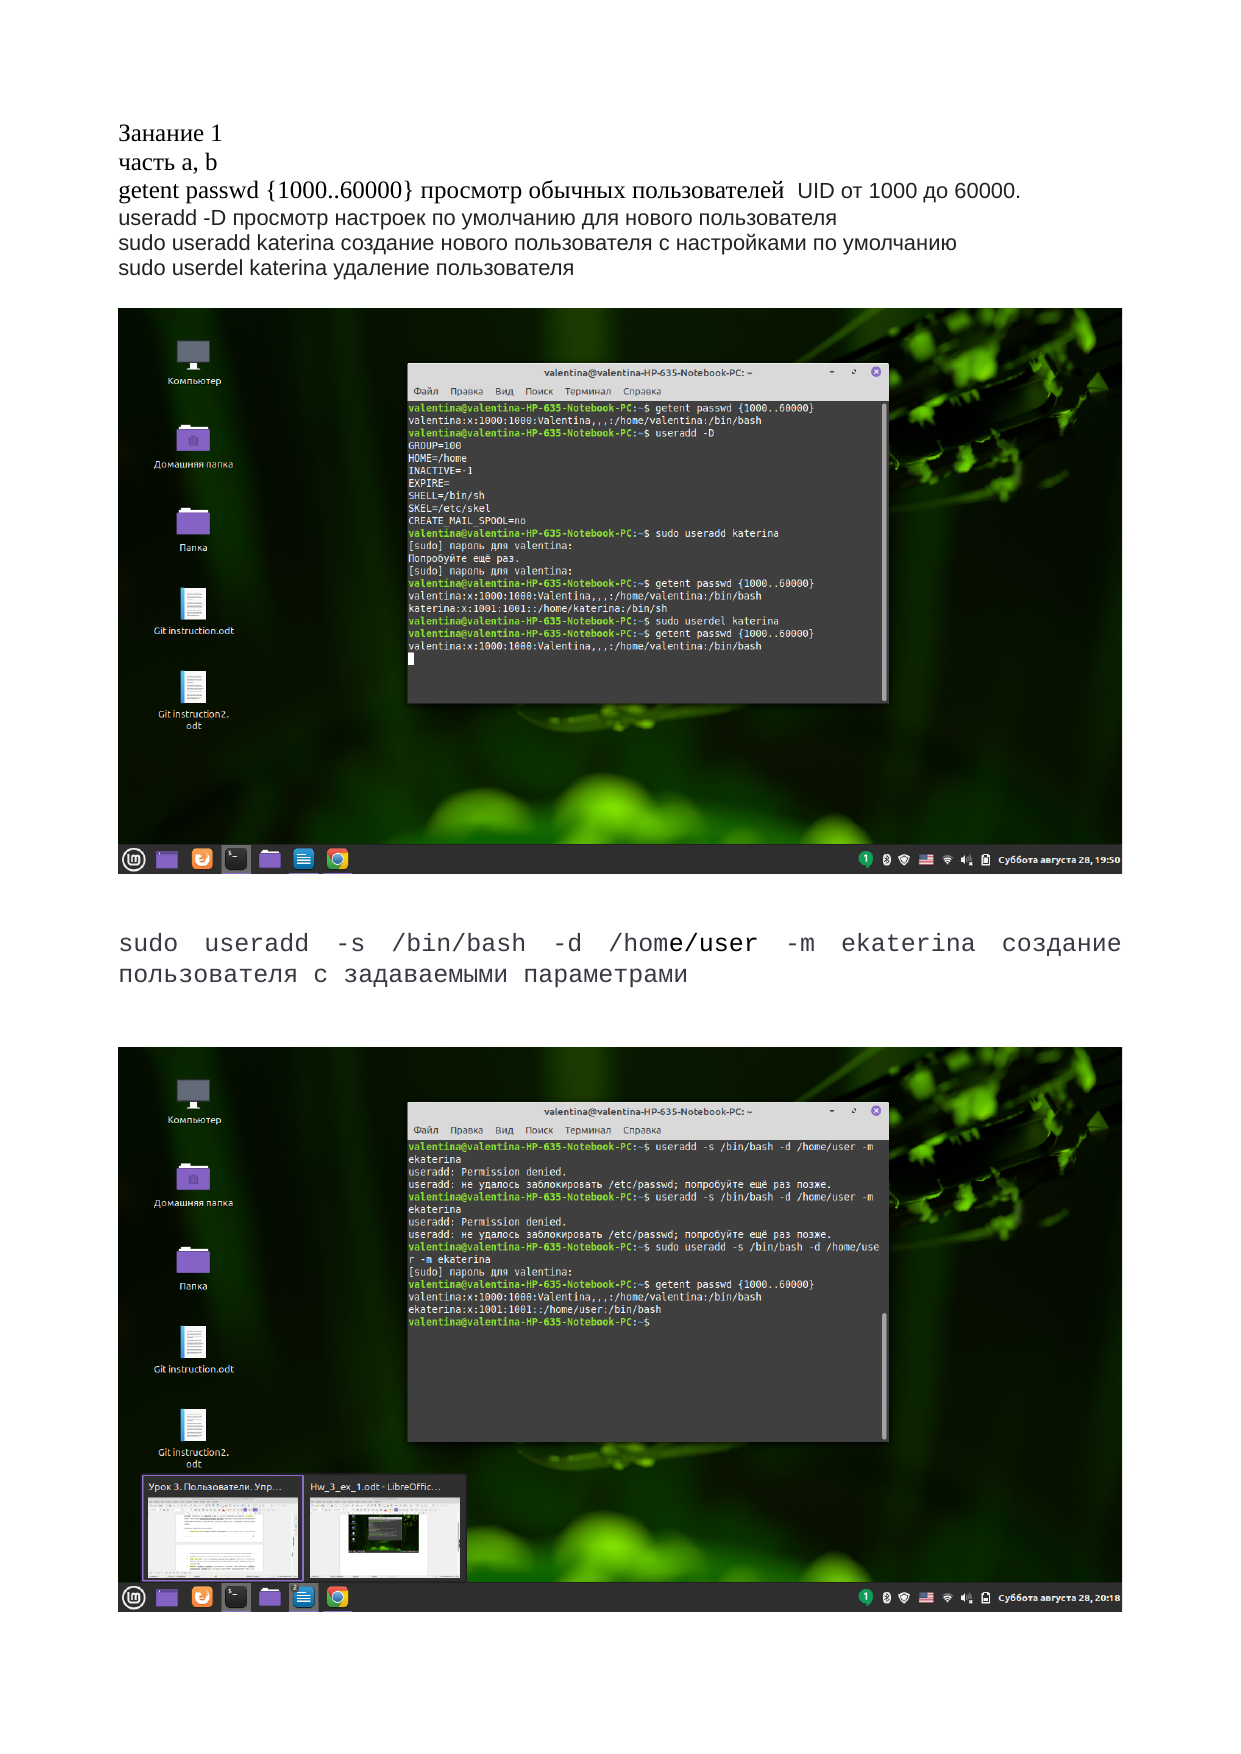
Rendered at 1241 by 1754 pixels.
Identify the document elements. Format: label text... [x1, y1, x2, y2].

text часть а, b [118, 147, 1122, 176]
picture [118, 1047, 1123, 1612]
picture [118, 308, 1123, 874]
text useradd -D просмотр настроек по умолчанию для нового пользователя [118, 204, 1122, 229]
text getent passwd {1000..60000} просмотр обычных пользователей UID от 1000 до 60000. [118, 176, 1122, 204]
text sudo userdel katerina удаление пользователя [118, 255, 1122, 280]
text sudo useradd -s /bin/bash -d /home/user -m ekaterina создание пользователя с задаваемыми параметрами [118, 931, 1122, 990]
text Занание 1 [118, 118, 1122, 147]
text sudo useradd katerina создание нового пользователя с настройками по умолчанию [118, 229, 1122, 255]
